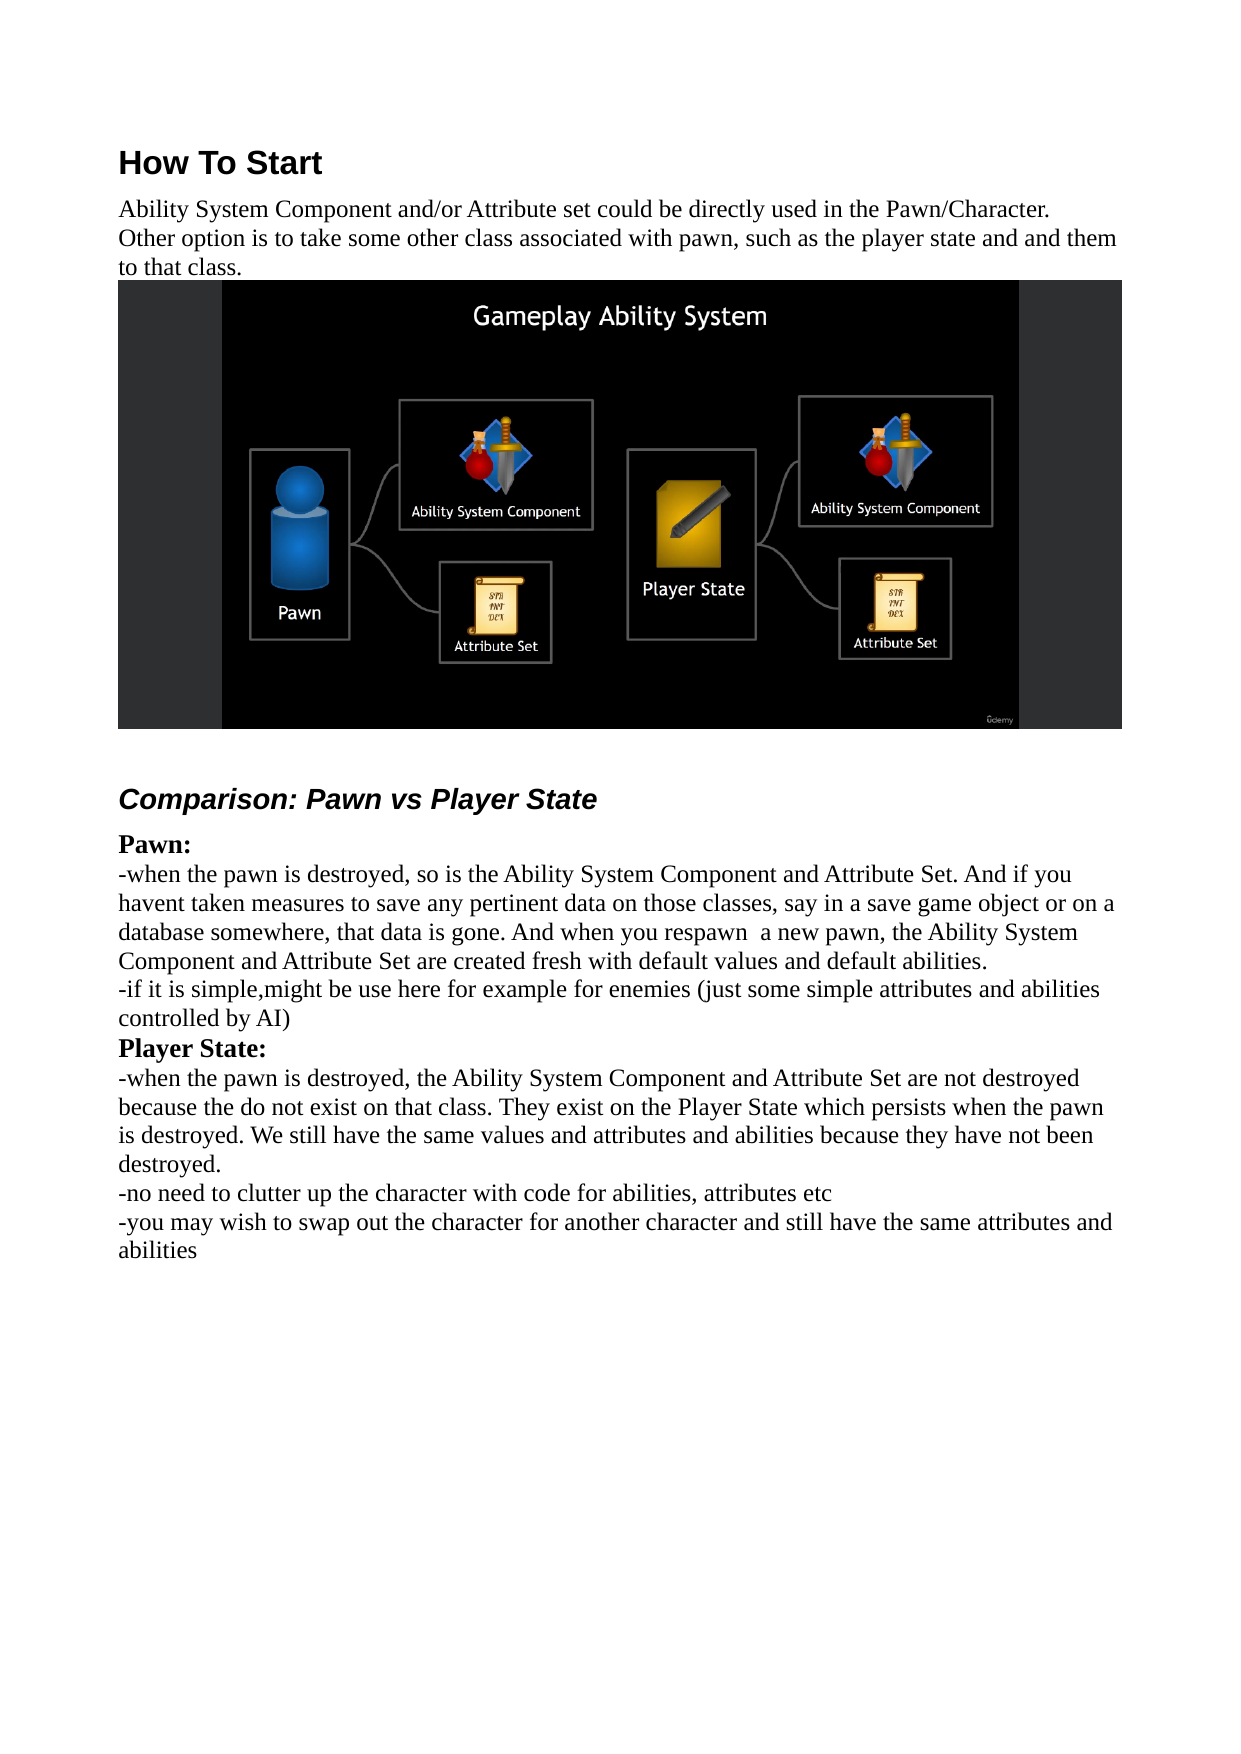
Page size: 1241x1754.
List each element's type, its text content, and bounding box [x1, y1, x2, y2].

text -if it is simple,might be use here for example for enemies (just some simple attributes and abilities controlled by AI) [118, 974, 1122, 1032]
text -when the pawn is destroyed, the Ability System Component and Attribute Set are not destroyed because the do not exist on that class. They exist on the Player State which persists when the pawn is destroyed. We still have the same values and attributes and abilities because they have not been destroyed. [118, 1063, 1122, 1178]
picture [118, 280, 1122, 729]
text Ability System Component and/or Attribute set could be directly used in the Pawn/Character. [118, 194, 1122, 223]
subtitle Comparison: Pawn vs Player State [118, 782, 1122, 816]
text -you may wish to swap out the character for another character and still have the same attributes and abilities [118, 1207, 1122, 1264]
text Other option is to take some other class associated with pawn, such as the player state and and them to that class. [118, 223, 1122, 280]
text Pawn: [118, 828, 1122, 859]
text -when the pawn is destroyed, so is the Ability System Component and Attribute Set. And if you havent taken measures to save any pertinent data on those classes, say in a save game object or on a database somewhere, that data is gone. And when you respawn a new pawn, the Ability System Component and Attribute Set are created fresh with default values and default abilities. [118, 859, 1122, 974]
subtitle How To Start [118, 143, 1122, 182]
text Player State: [118, 1032, 1122, 1063]
text -no need to clutter up the character with code for abilities, attributes etc [118, 1178, 1122, 1207]
